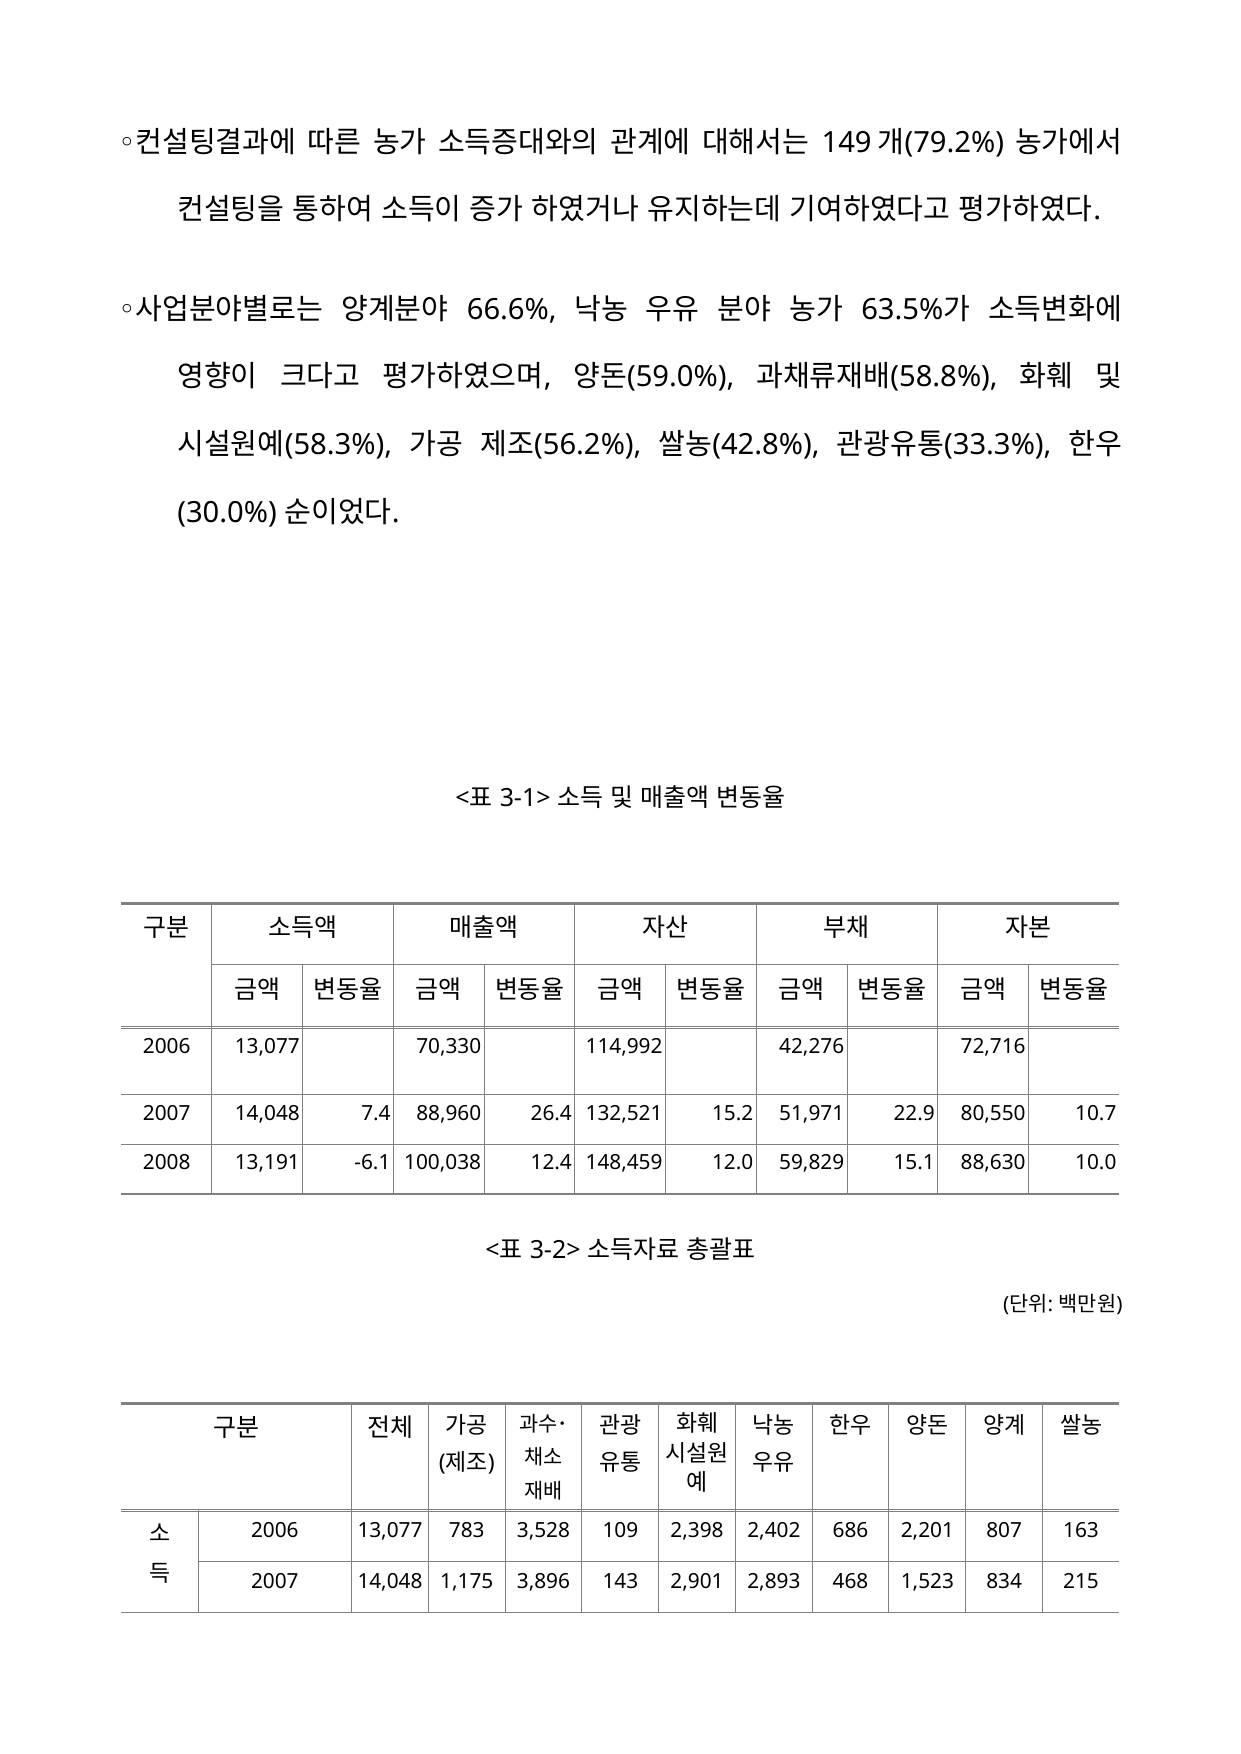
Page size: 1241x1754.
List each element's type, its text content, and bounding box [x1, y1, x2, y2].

table_header 소득액 [212, 905, 393, 964]
table_cell [1029, 1029, 1119, 1094]
table_cell [666, 1029, 756, 1094]
table_cell [848, 1029, 937, 1094]
table_cell 소 득 [121, 1512, 198, 1612]
table_cell 148,459 [575, 1145, 665, 1193]
table_cell 12.0 [666, 1145, 756, 1193]
table_cell 42,276 [757, 1029, 847, 1094]
table_cell 468 [813, 1562, 888, 1612]
table_cell 7.4 [303, 1095, 393, 1143]
table_cell 88,960 [394, 1095, 484, 1143]
table_cell 2,893 [736, 1562, 812, 1612]
table_cell 금액 [938, 965, 1028, 1026]
table_cell 변동율 [666, 965, 756, 1026]
table_cell -6.1 [303, 1145, 393, 1193]
table_header 양돈 [889, 1405, 965, 1509]
table_cell 807 [966, 1512, 1042, 1561]
table_cell [485, 1029, 574, 1094]
table_cell 59,829 [757, 1145, 847, 1193]
table_cell 2006 [121, 1029, 211, 1094]
table_cell 72,716 [938, 1029, 1028, 1094]
table_cell 22.9 [848, 1095, 937, 1143]
text <표 3-2> 소득자료 총괄표 [118, 1229, 1122, 1266]
table_cell 금액 [394, 965, 484, 1026]
table_cell 215 [1043, 1562, 1119, 1612]
table_cell 15.2 [666, 1095, 756, 1143]
table_cell 변동율 [485, 965, 574, 1026]
table_cell 13,077 [352, 1512, 428, 1561]
table_cell 100,038 [394, 1145, 484, 1193]
table_cell 금액 [212, 965, 302, 1026]
table_cell 2,901 [659, 1562, 735, 1612]
table_header 낙농 우유 [736, 1405, 812, 1509]
table_header 매출액 [394, 905, 574, 964]
table_header 자산 [575, 905, 756, 964]
table_cell 1,175 [429, 1562, 505, 1612]
table_cell 변동율 [1029, 965, 1119, 1026]
table_cell 132,521 [575, 1095, 665, 1143]
table_header 과수･채소 재배 [506, 1405, 581, 1509]
table_cell 109 [582, 1512, 658, 1561]
text (단위: 백만원) [118, 1287, 1122, 1318]
table_cell 834 [966, 1562, 1042, 1612]
table_header 양계 [966, 1405, 1042, 1509]
table_cell 2008 [121, 1145, 211, 1193]
table_cell 2,201 [889, 1512, 965, 1561]
table_cell 2,402 [736, 1512, 812, 1561]
table_cell 13,191 [212, 1145, 302, 1193]
text <표 3-1> 소득 및 매출액 변동율 [118, 778, 1122, 814]
table_header 구분 [121, 905, 211, 1026]
table_cell 3,896 [506, 1562, 581, 1612]
table_cell 10.0 [1029, 1145, 1119, 1193]
table_header 부채 [757, 905, 937, 964]
table_cell 금액 [575, 965, 665, 1026]
table_cell 783 [429, 1512, 505, 1561]
table_cell 10.7 [1029, 1095, 1119, 1143]
table_cell 163 [1043, 1512, 1119, 1561]
table_cell 2,398 [659, 1512, 735, 1561]
table_cell 2007 [121, 1095, 211, 1143]
table_cell 114,992 [575, 1029, 665, 1094]
table_cell 15.1 [848, 1145, 937, 1193]
text ◦컨설팅결과에 따른 농가 소득증대와의 관계에 대해서는 149개(79.2%) 농가에서 컨설팅을 통하여 소득이 증가 하였거나 유지하는데 기여하였다고 평가하였다. [118, 118, 1122, 228]
table_cell 80,550 [938, 1095, 1028, 1143]
table_cell 686 [813, 1512, 888, 1561]
table_header 가공 (제조) [429, 1405, 505, 1509]
table_header 쌀농 [1043, 1405, 1119, 1509]
table_header 관광 유통 [582, 1405, 658, 1509]
table_header 전체 [352, 1405, 428, 1509]
table_cell 26.4 [485, 1095, 574, 1143]
table_cell 14,048 [352, 1562, 428, 1612]
table_header 한우 [813, 1405, 888, 1509]
table_cell 51,971 [757, 1095, 847, 1143]
table_cell 2007 [199, 1562, 351, 1612]
table_header 화훼 시설원예 [659, 1405, 735, 1509]
table_cell 3,528 [506, 1512, 581, 1561]
table_cell [303, 1029, 393, 1094]
table_cell 12.4 [485, 1145, 574, 1193]
table_cell 금액 [757, 965, 847, 1026]
table_cell 변동율 [303, 965, 393, 1026]
table_cell 13,077 [212, 1029, 302, 1094]
table_cell 143 [582, 1562, 658, 1612]
table_cell 70,330 [394, 1029, 484, 1094]
table_header 구분 [121, 1405, 351, 1509]
table_header 자본 [938, 905, 1119, 964]
text ◦사업분야별로는 양계분야 66.6%, 낙농 우유 분야 농가 63.5%가 소득변화에 영향이 크다고 평가하였으며, 양돈(59.0%), 과채류재배(58.8%), 화훼 및 시설원예(58.3%), 가공 제조(56.2%), 쌀농(42.8%), 관광유통(33.3%), 한우(30.0%) 순이었다. [118, 285, 1122, 531]
table_cell 14,048 [212, 1095, 302, 1143]
table_cell 88,630 [938, 1145, 1028, 1193]
table_cell 1,523 [889, 1562, 965, 1612]
table_cell 변동율 [848, 965, 937, 1026]
table_cell 2006 [199, 1512, 351, 1561]
